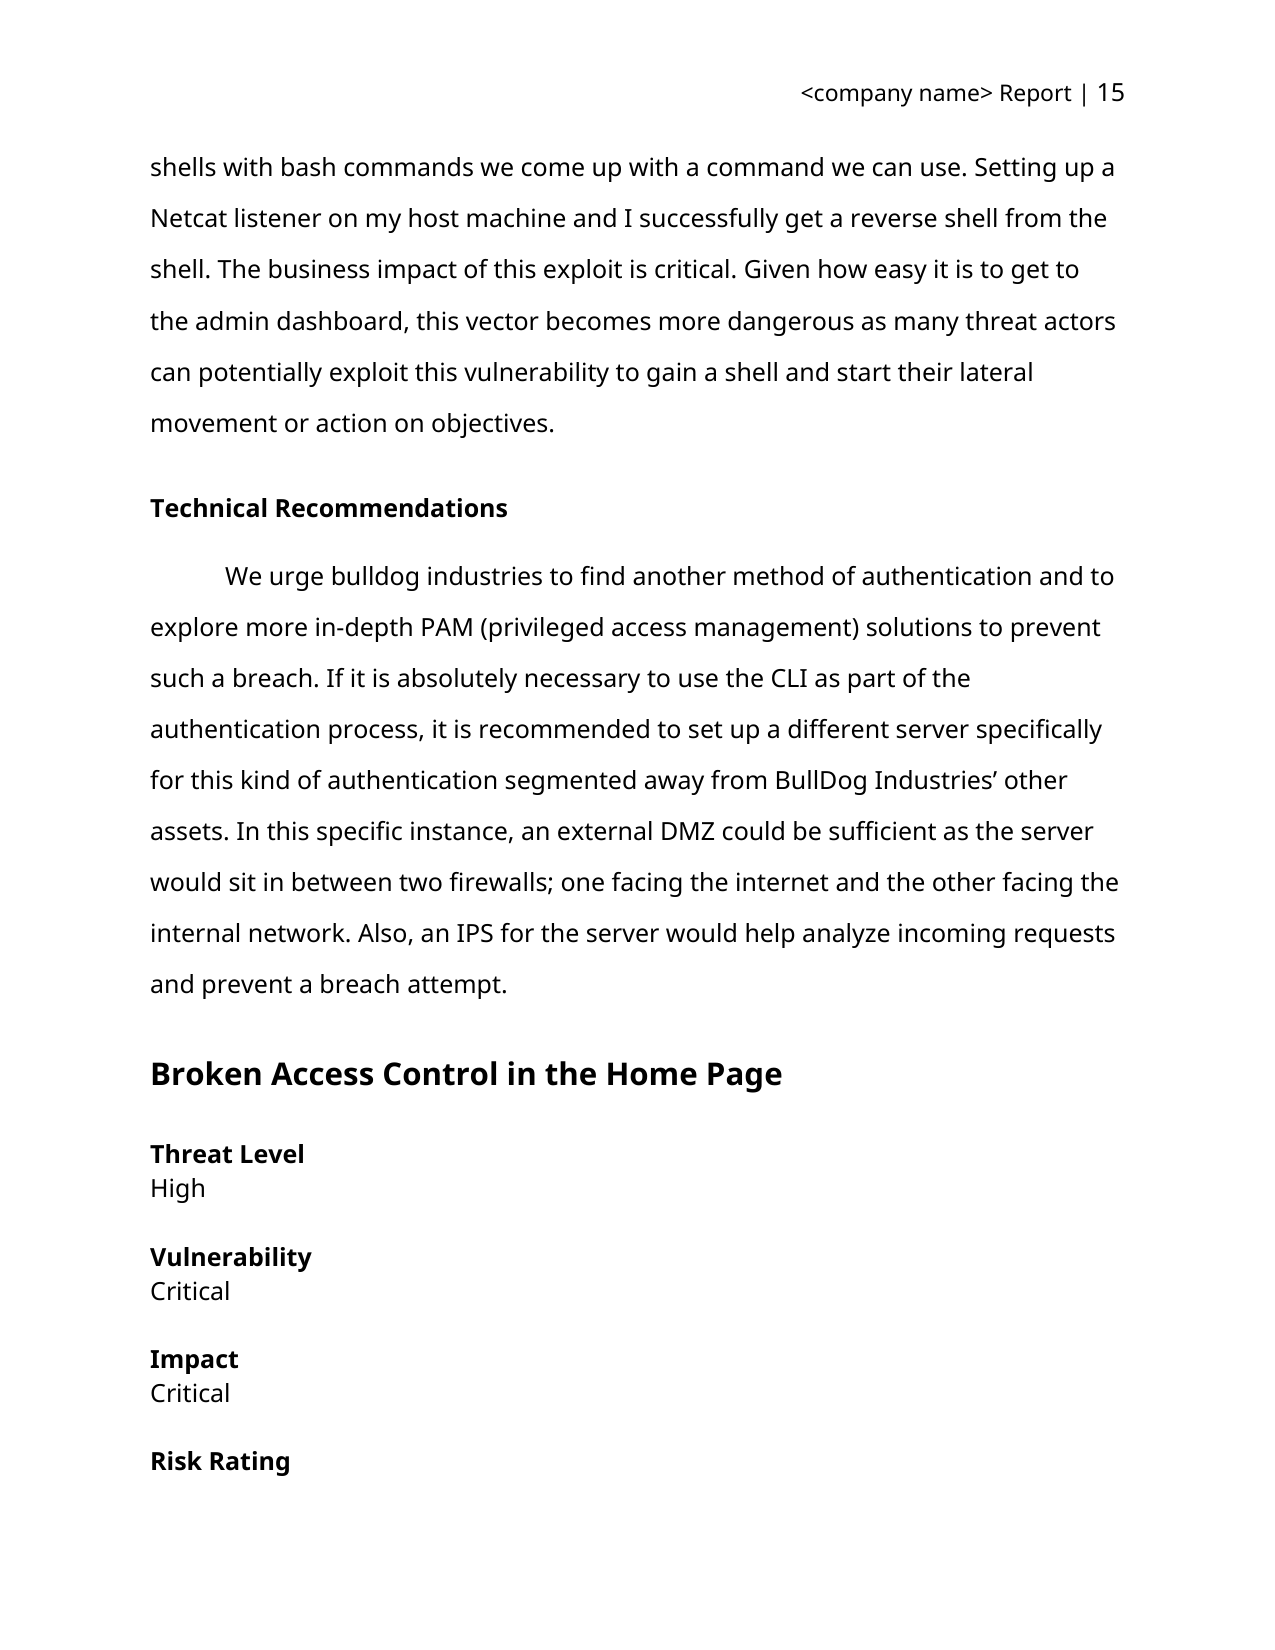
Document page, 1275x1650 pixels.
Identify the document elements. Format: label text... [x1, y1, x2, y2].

text shells with bash commands we come up with a command we can use. Setting up a Netcat listener on my host machine and I successfully get a reverse shell from the shell. The business impact of this exploit is critical. Given how easy it is to get to the admin dashboard, this vector becomes more dangerous as many threat actors can potentially exploit this vulnerability to gain a shell and start their lateral movement or action on objectives. [150, 150, 1125, 439]
text We urge bulldog industries to find another method of authentication and to explore more in-depth PAM (privileged access management) solutions to prevent such a breach. If it is absolutely necessary to use the CLI as part of the authentication process, it is recommended to set up a different server specifically for this kind of authentication segmented away from BullDog Industries’ other assets. In this specific instance, an external DMZ could be sufficient as the server would sit in between two firewalls; one facing the internet and the other facing the internal network. Also, an IPS for the server would help analyze incoming requests and prevent a breach attempt. [150, 558, 1125, 1001]
text Broken Access Control in the Home Page [150, 1052, 1125, 1094]
text Impact [150, 1341, 1125, 1376]
text Critical [150, 1273, 1125, 1307]
text Vulnerability [150, 1239, 1125, 1273]
text Risk Rating [150, 1444, 1125, 1478]
text Critical [150, 1376, 1125, 1409]
text Technical Recommendations [150, 490, 1125, 524]
text High [150, 1171, 1125, 1205]
text Threat Level [150, 1137, 1125, 1171]
